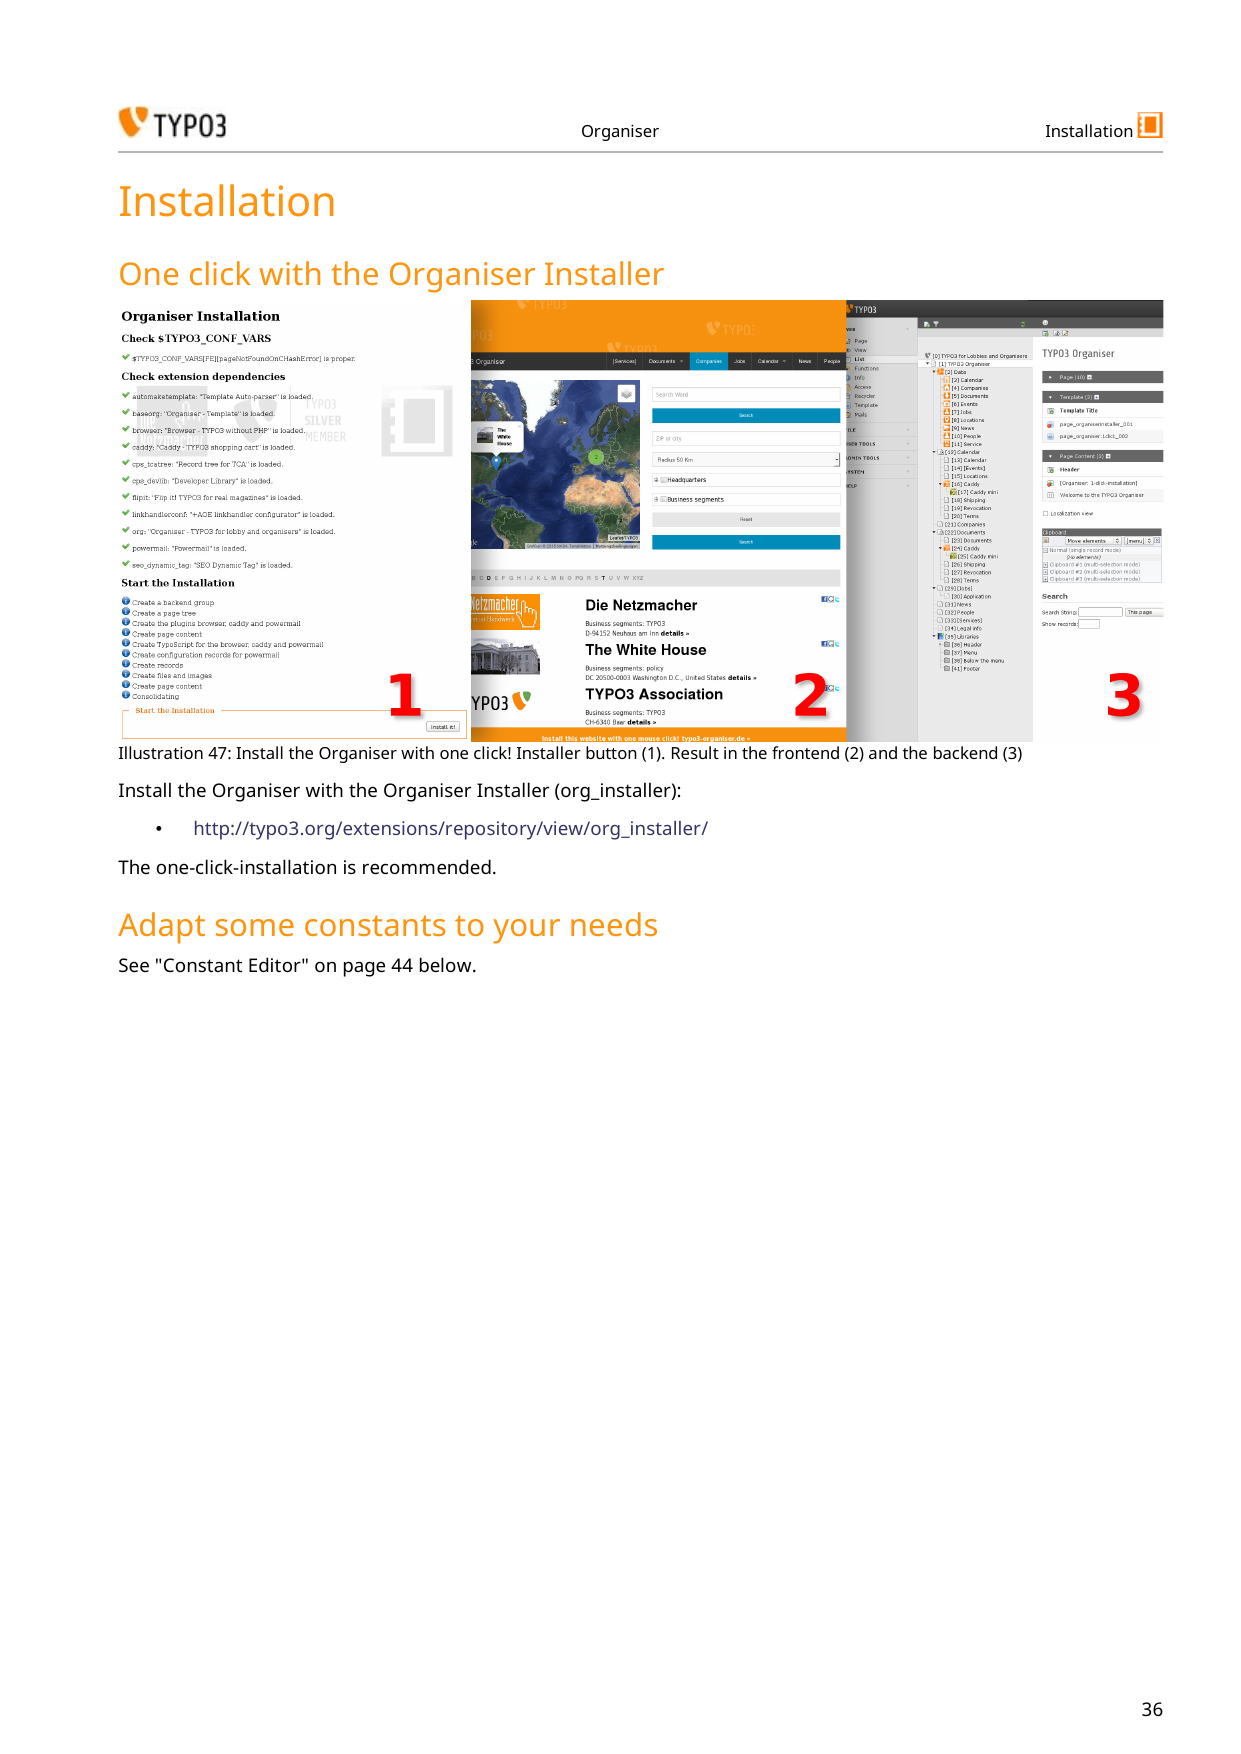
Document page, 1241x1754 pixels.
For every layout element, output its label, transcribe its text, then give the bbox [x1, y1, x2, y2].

text Illustration 47: Install the Organiser with one click! Installer button (1). Result in the frontend (2) and the backend (3) [118, 742, 1163, 764]
subtitle One click with the Organiser Installer [118, 252, 1163, 295]
picture [118, 300, 1164, 742]
subtitle Adapt some constants to your needs [118, 903, 1163, 946]
subtitle Installation [118, 172, 1163, 229]
text Install the Organiser with the Organiser Installer (org_installer): [118, 777, 1163, 803]
text See "Constant Editor" on page 39 below. [118, 952, 1163, 978]
picture [118, 106, 227, 138]
list http://typo3.org/extensions/repository/view/org_installer/ [156, 815, 1163, 841]
picture [1137, 112, 1163, 138]
text The one-click-installation is recommended. [118, 854, 1163, 880]
